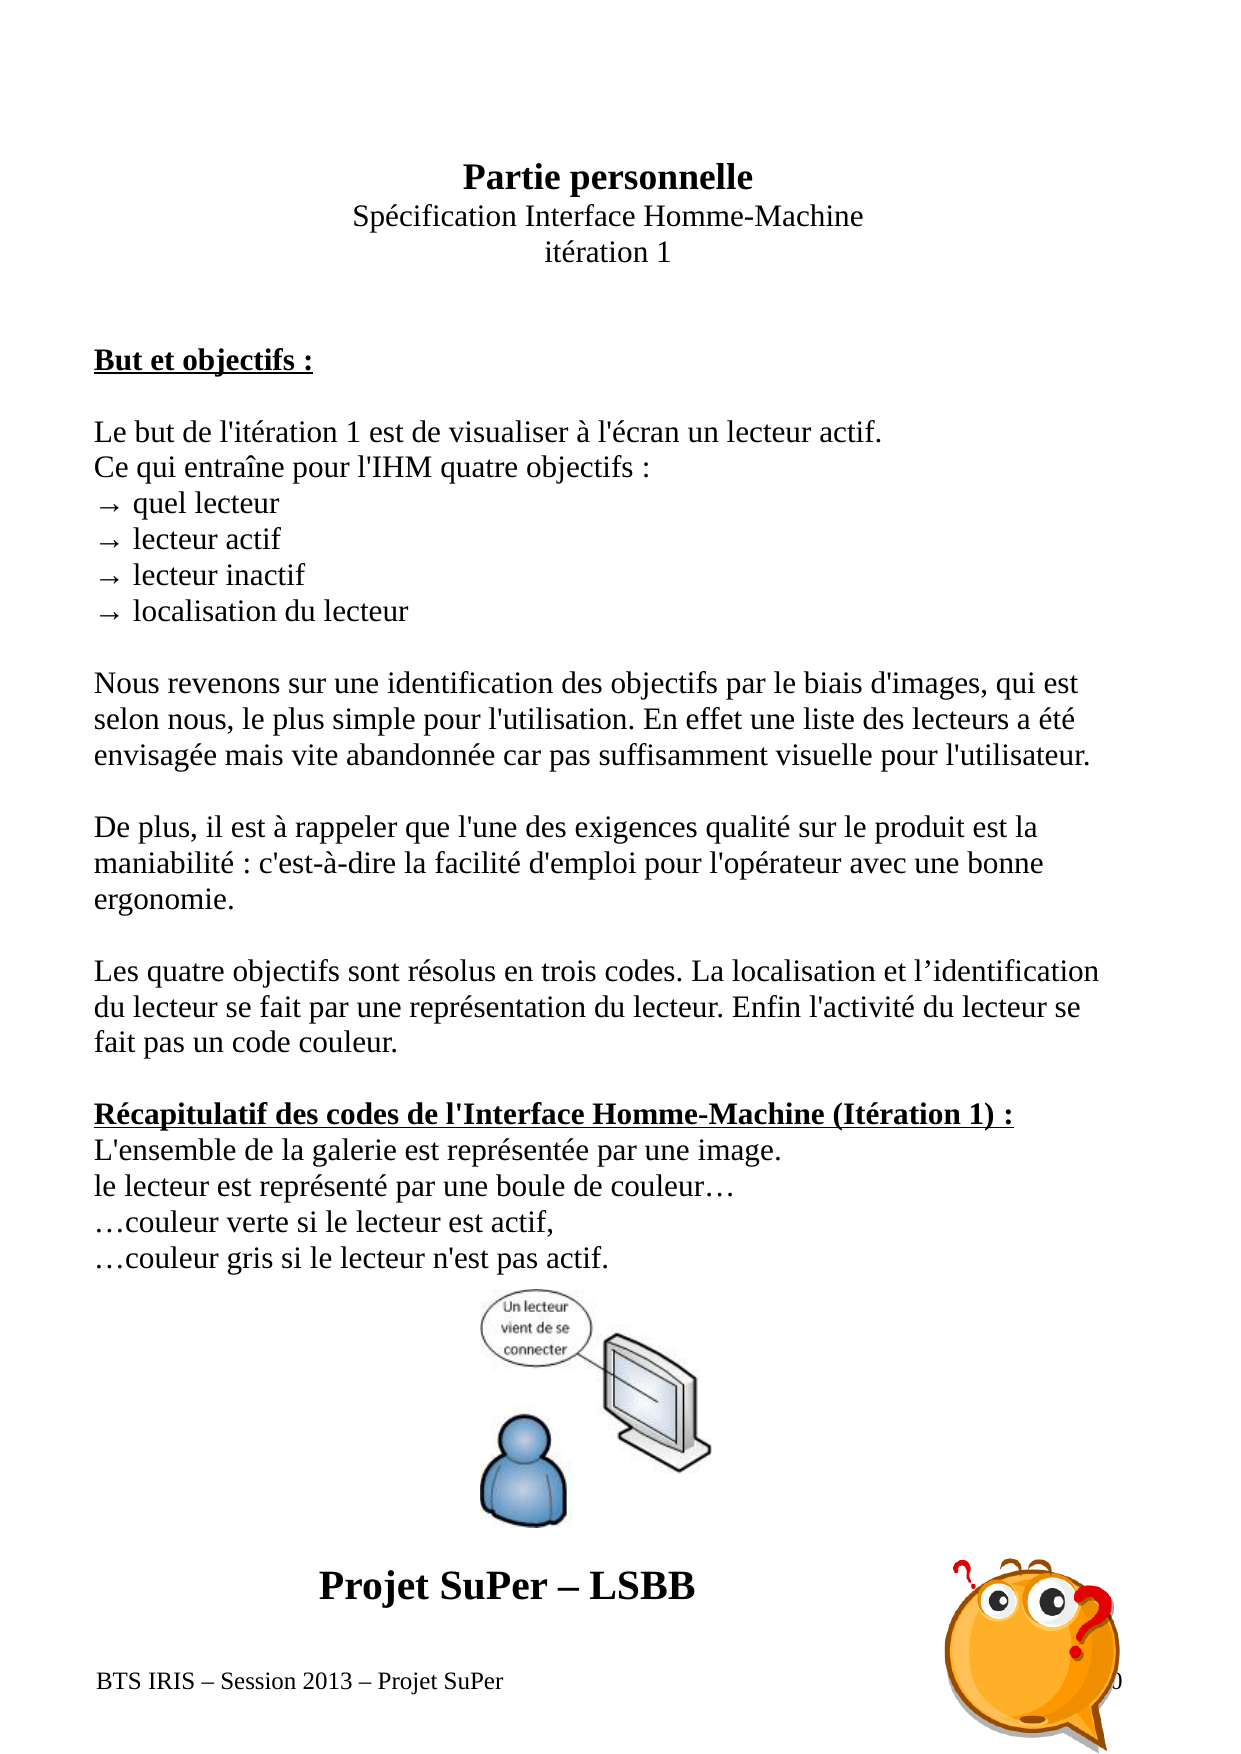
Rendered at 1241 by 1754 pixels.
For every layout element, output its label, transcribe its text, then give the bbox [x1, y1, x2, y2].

text But et objectifs : [94, 341, 1122, 377]
text Spécification Interface Homme-Machine [94, 197, 1122, 233]
text Partie personnelle [94, 154, 1122, 197]
text Nous revenons sur une identification des objectifs par le biais d'images, qui est selon nous, le plus simple pour l'utilisation. En effet une liste des lecteurs a été envisagée mais vite abandonnée car pas suffisamment visuelle pour l'utilisateur. [94, 664, 1122, 772]
text → localisation du lecteur [94, 592, 1122, 628]
text → lecteur actif [94, 521, 1122, 557]
text …couleur gris si le lecteur n'est pas actif. [94, 1239, 1122, 1275]
text L'ensemble de la galerie est représentée par une image. [94, 1132, 1122, 1167]
picture [480, 1289, 712, 1528]
picture [928, 1556, 1124, 1754]
text → lecteur inactif [94, 557, 1122, 592]
text → quel lecteur [94, 485, 1122, 521]
text Ce qui entraîne pour l'IHM quatre objectifs : [94, 449, 1122, 485]
text Les quatre objectifs sont résolus en trois codes. La localisation et l’identification du lecteur se fait par une représentation du lecteur. Enfin l'activité du lecteur se fait pas un code couleur. [94, 952, 1122, 1060]
text itération 1 [94, 233, 1122, 269]
text …couleur verte si le lecteur est actif, [94, 1203, 1122, 1239]
text Projet SuPer – LSBB [94, 1560, 928, 1608]
text De plus, il est à rappeler que l'une des exigences qualité sur le produit est la maniabilité : c'est-à-dire la facilité d'emploi pour l'opérateur avec une bonne ergonomie. [94, 808, 1122, 916]
text Le but de l'itération 1 est de visualiser à l'écran un lecteur actif. [94, 413, 1122, 449]
text le lecteur est représenté par une boule de couleur… [94, 1167, 1122, 1203]
text Récapitulatif des codes de l'Interface Homme-Machine (Itération 1) : [94, 1096, 1122, 1132]
